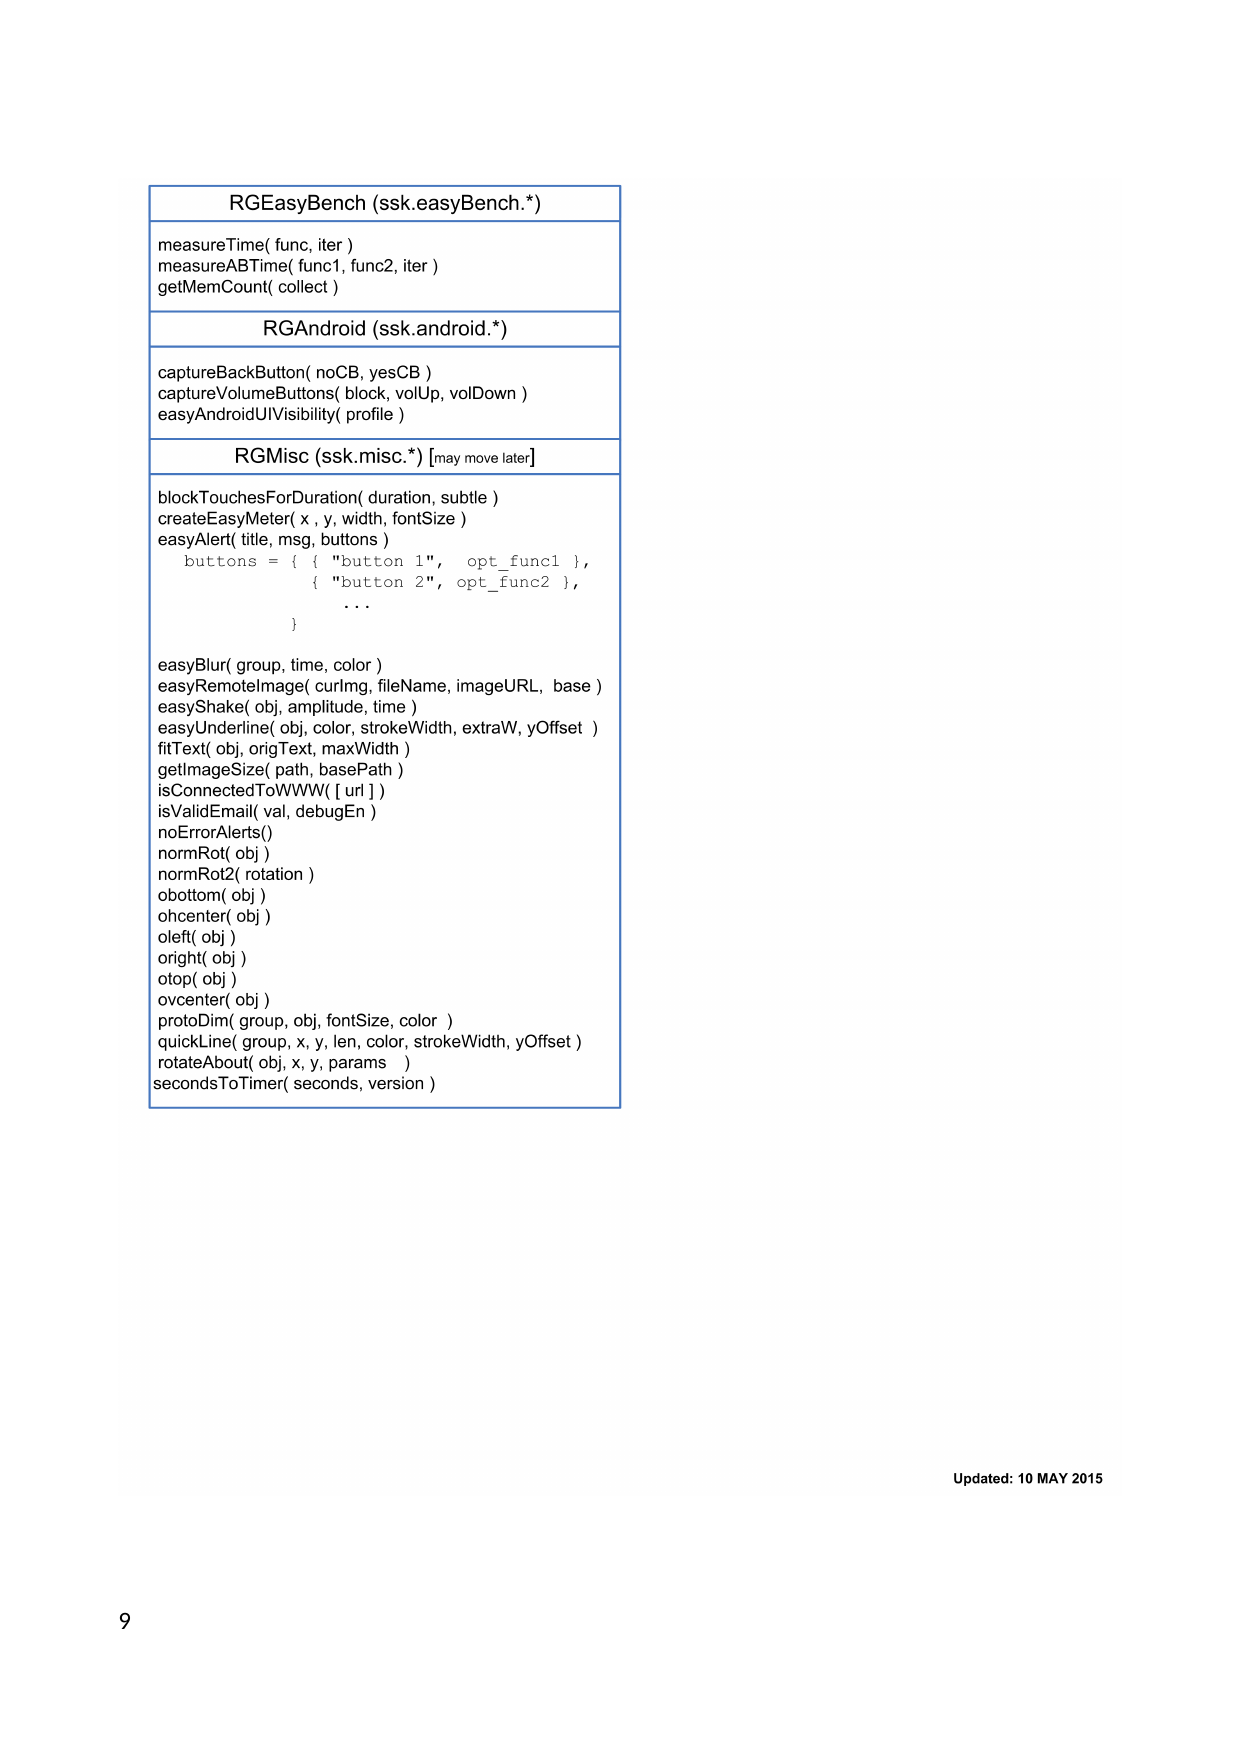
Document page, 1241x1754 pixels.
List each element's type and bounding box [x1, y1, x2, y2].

picture [118, 178, 1122, 1496]
